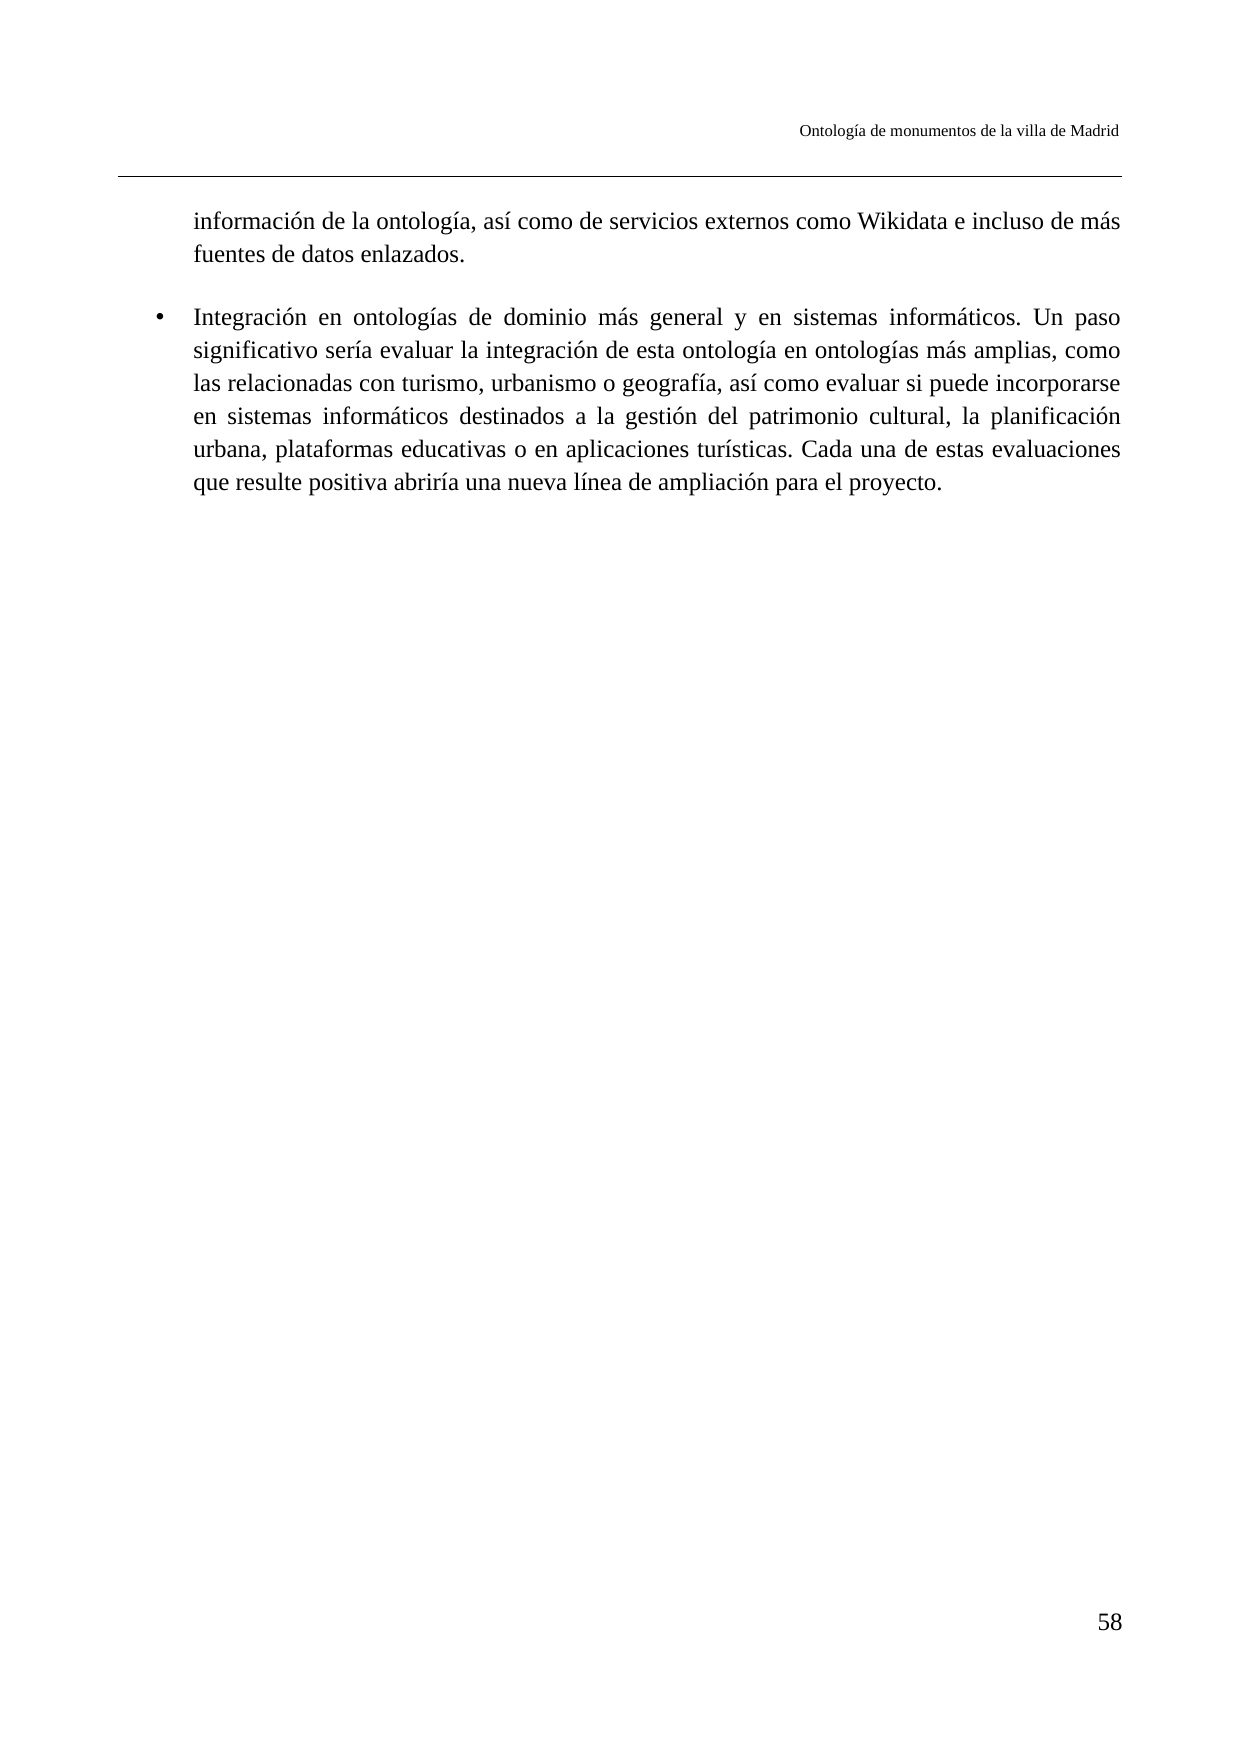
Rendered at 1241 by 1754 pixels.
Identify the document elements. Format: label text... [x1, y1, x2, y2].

list información de la ontología, así como de servicios externos como Wikidata e incluso de más fuentes de datos enlazados. [156, 206, 1122, 267]
list Integración en ontologías de dominio más general y en sistemas informáticos. Un paso significativo sería evaluar la integración de esta ontología en ontologías más amplias, como las relacionadas con turismo, urbanismo o geografía, así como evaluar si puede incorporarse en sistemas informáticos destinados a la gestión del patrimonio cultural, la planificación urbana, plataformas educativas o en aplicaciones turísticas. Cada una de estas evaluaciones que resulte positiva abriría una nueva línea de ampliación para el proyecto. [156, 302, 1122, 496]
